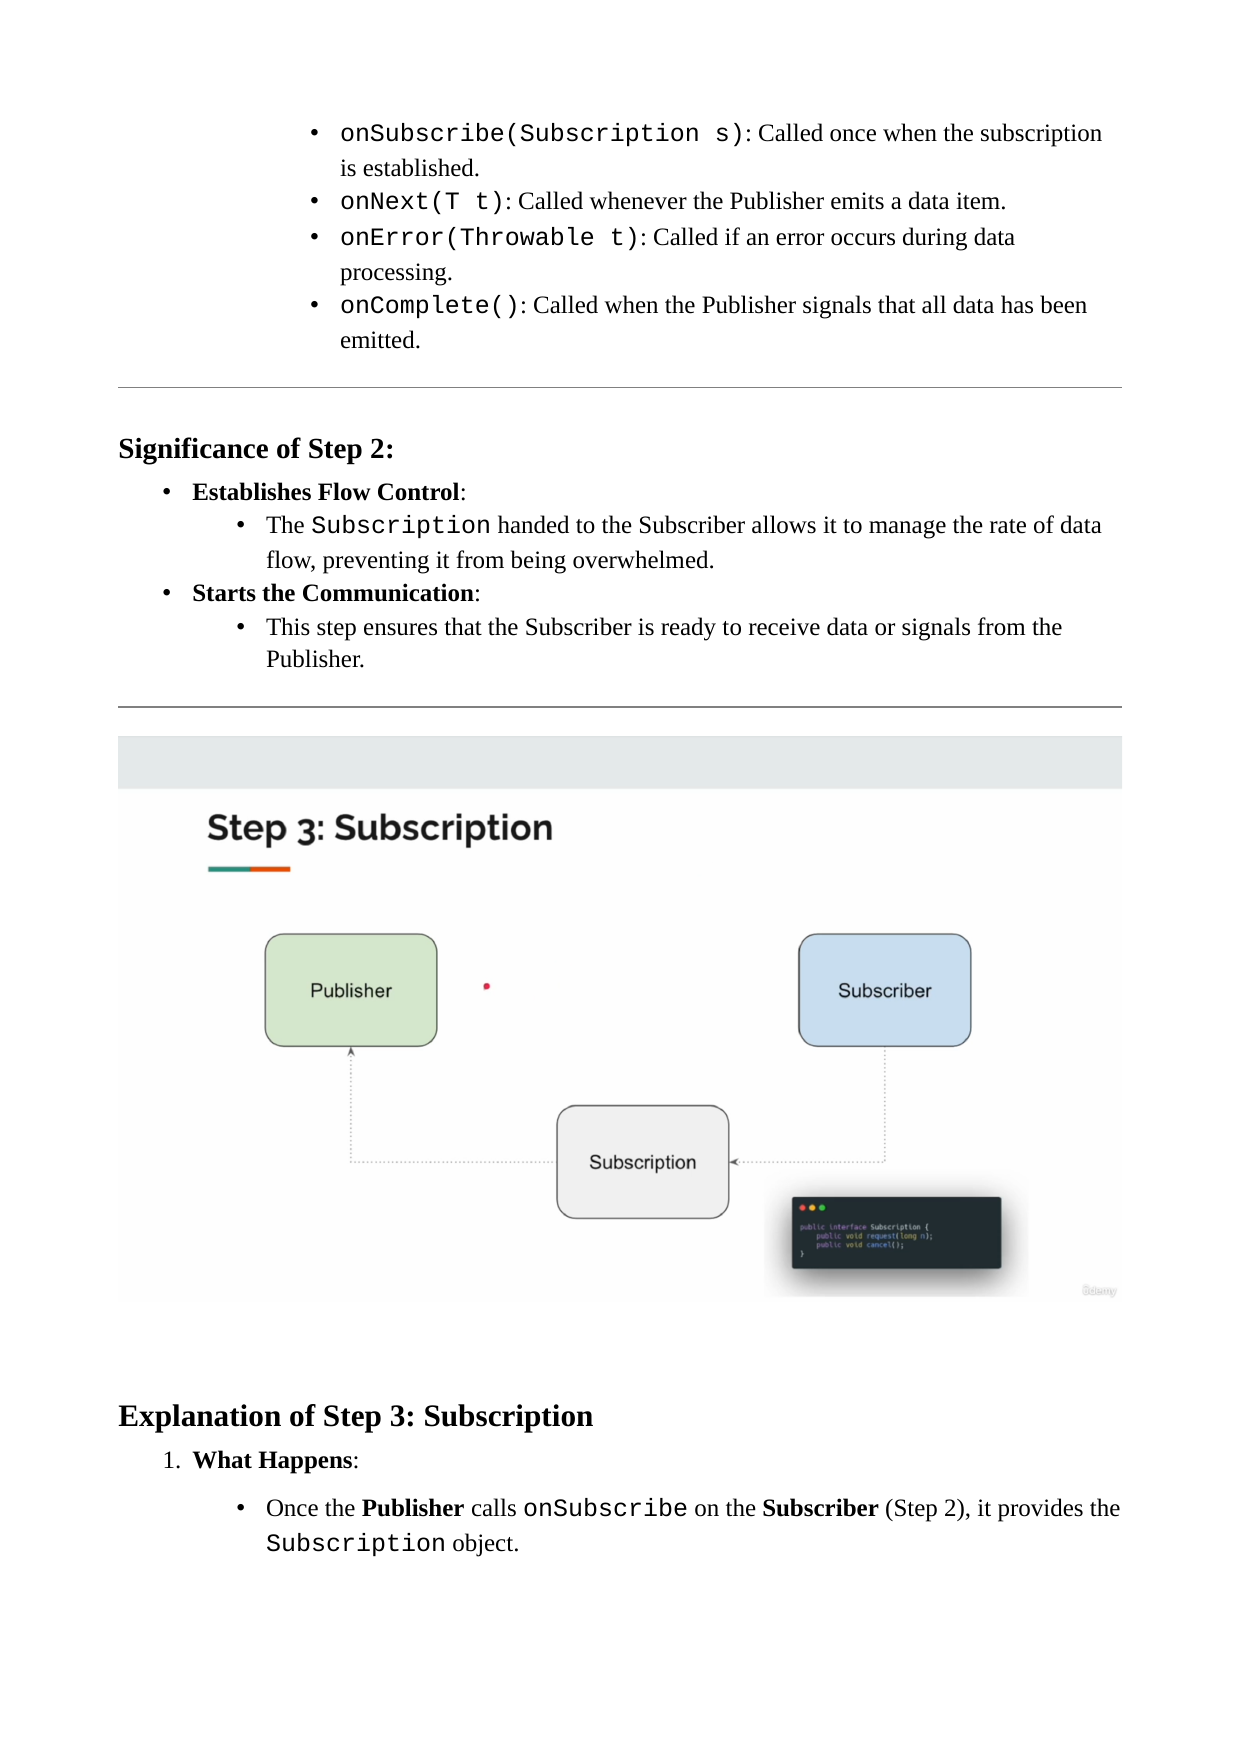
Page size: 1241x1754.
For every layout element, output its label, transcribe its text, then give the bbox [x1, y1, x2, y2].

list onNext(T t): Called whenever the Publisher emits a data item. [310, 186, 1122, 217]
list The Subscription handed to the Subscriber allows it to manage the rate of data flow, preventing it from being overwhelmed. [236, 510, 1122, 574]
subtitle Significance of Step 2: [118, 431, 1122, 465]
list Establishes Flow Control: [162, 477, 1122, 506]
picture [118, 736, 1123, 1302]
list Starts the Communication: [162, 578, 1122, 607]
list onComplete(): Called when the Publisher signals that all data has been emitted. [310, 290, 1122, 354]
list onSubscribe(Subscription s): Called once when the subscription is established. [310, 118, 1122, 182]
subtitle Explanation of Step 3: Subscription [118, 1397, 1122, 1433]
list This step ensures that the Subscriber is ready to receive data or signals from the Publisher. [236, 612, 1122, 673]
list Once the Publisher calls onSubscribe on the Subscriber (Step 2), it provides the Subscription object. [236, 1493, 1122, 1559]
list What Happens: [162, 1446, 1122, 1474]
list onError(Throwable t): Called if an error occurs during data processing. [310, 222, 1122, 286]
